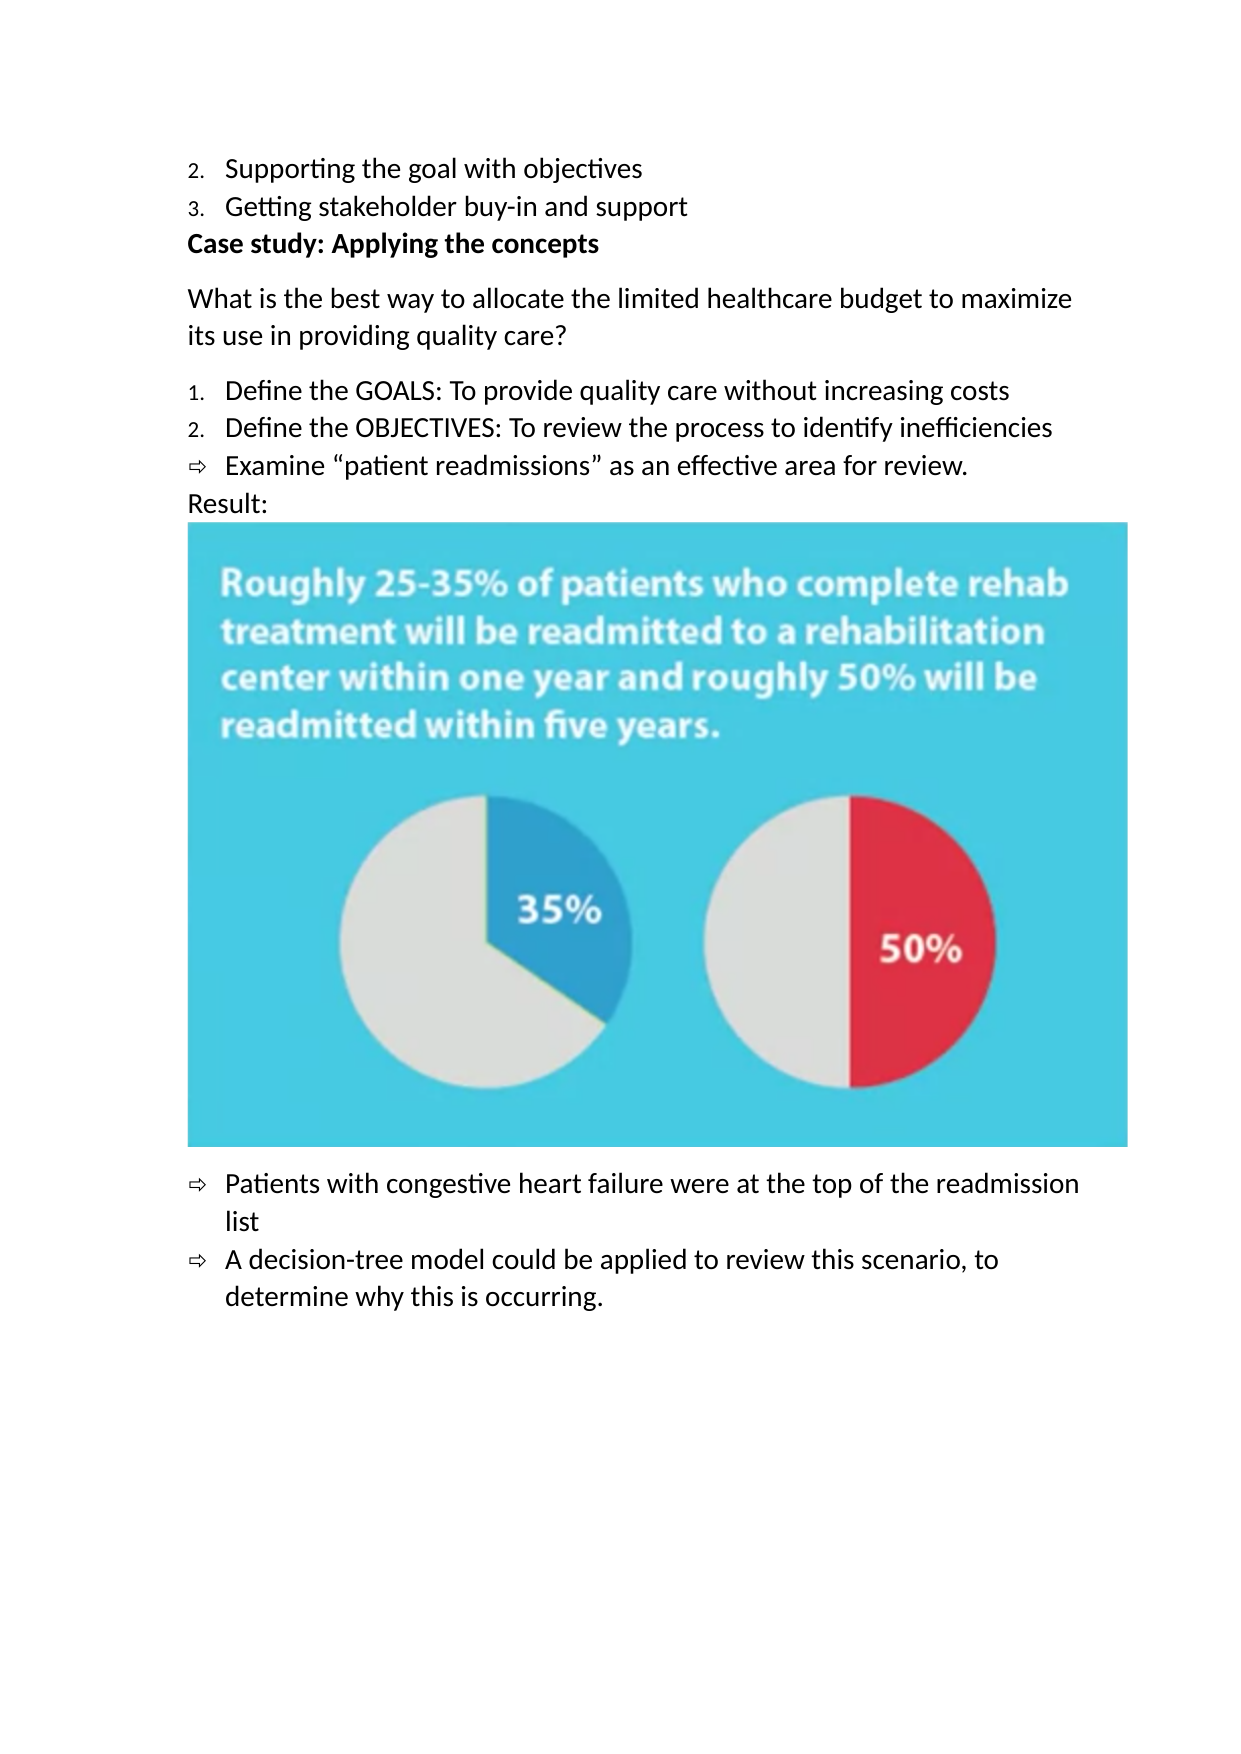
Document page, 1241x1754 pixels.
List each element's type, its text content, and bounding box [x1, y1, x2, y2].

list Define the OBJECTIVES: To review the process to identify inefficiencies [187, 409, 1090, 445]
list Patients with congestive heart failure were at the top of the readmission list [187, 1165, 1090, 1239]
list Getting stakeholder buy-in and support [187, 188, 1090, 223]
text What is the best way to allocate the limited healthcare budget to maximize its use in providing quality care? [187, 280, 1090, 353]
text Result: [187, 485, 1090, 522]
list Examine “patient readmissions” as an effective area for review. [187, 447, 1090, 483]
list Supporting the goal with objectives [187, 150, 1090, 186]
picture [187, 522, 1128, 1147]
text Case study: Applying the concepts [187, 225, 1090, 261]
list Define the GOALS: To provide quality care without increasing costs [187, 372, 1090, 407]
list A decision-tree model could be applied to review this scenario, to determine why this is occurring. [187, 1241, 1090, 1314]
